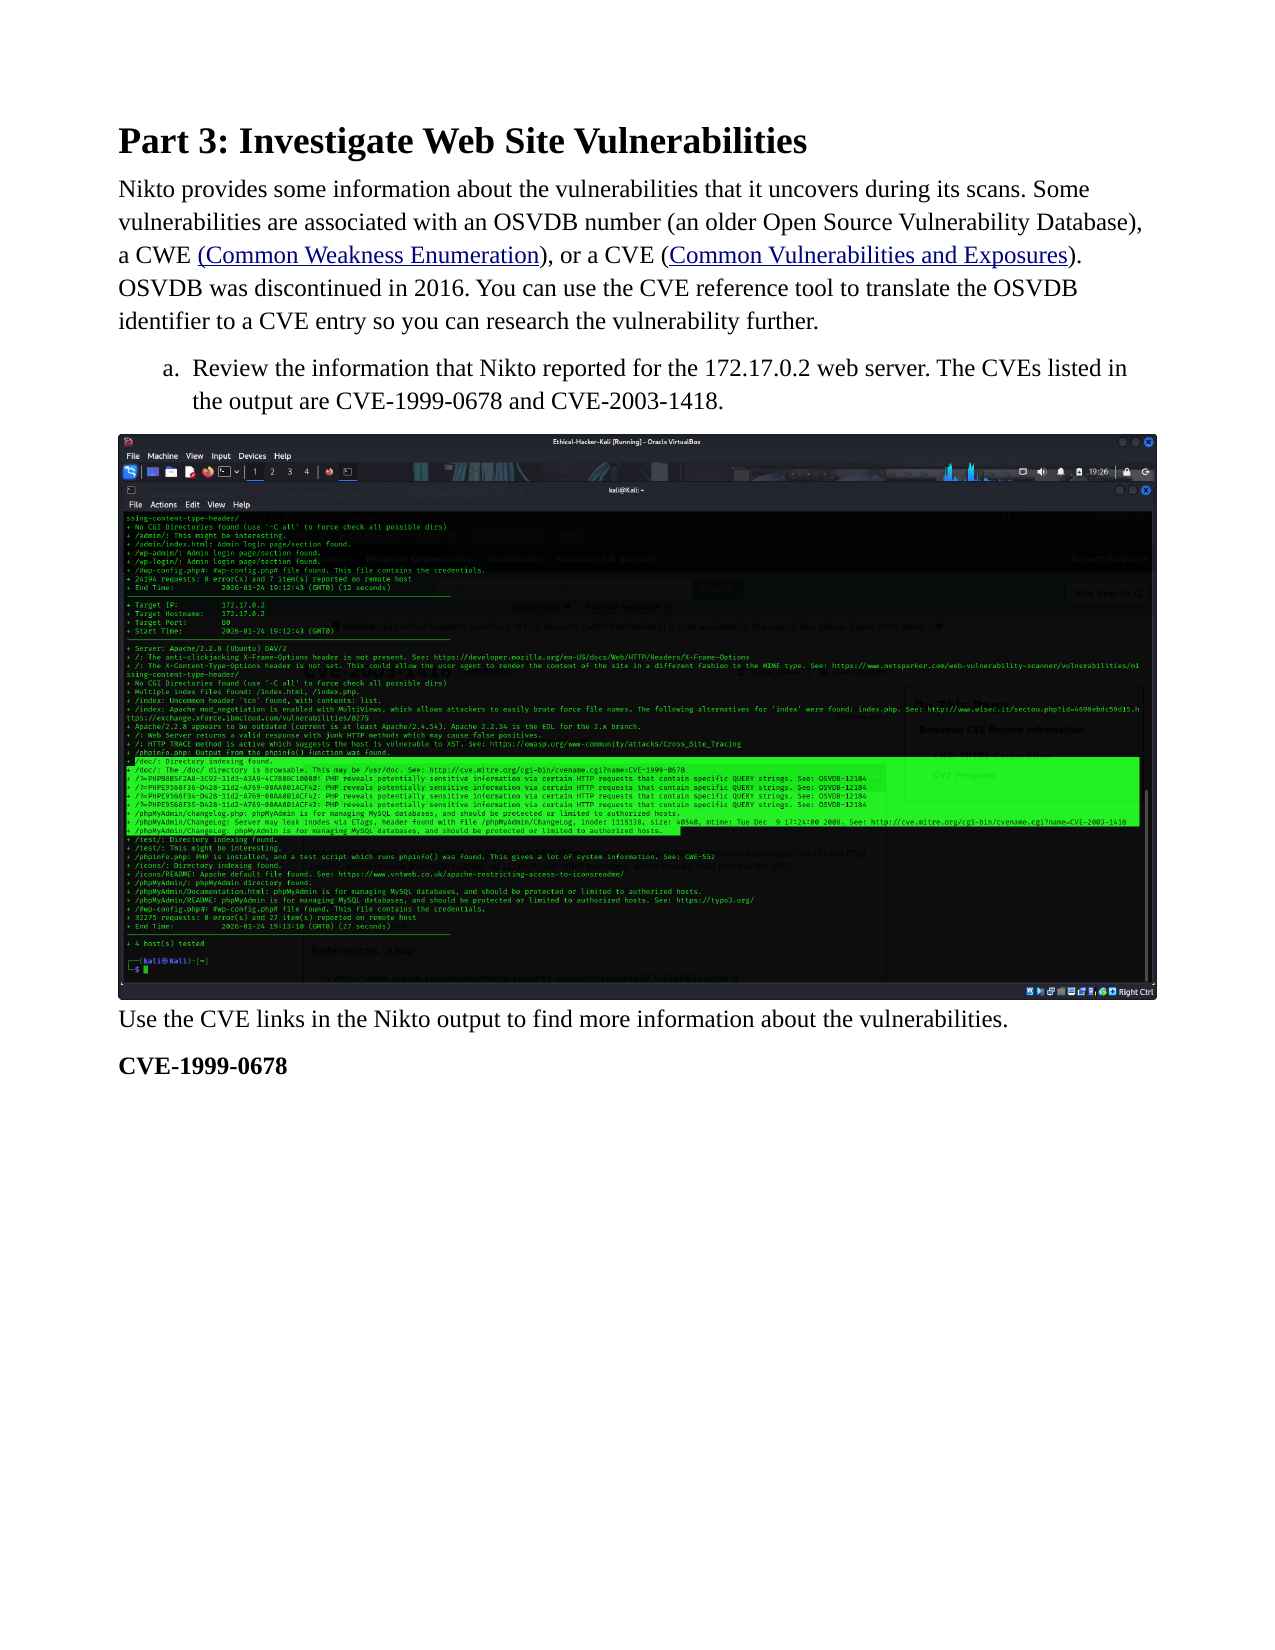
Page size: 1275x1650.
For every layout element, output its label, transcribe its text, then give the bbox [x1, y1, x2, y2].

text CVE-1999-0678 [118, 1051, 1157, 1080]
picture [118, 434, 1157, 1000]
list Review the information that Nikto reported for the 172.17.0.2 web server. The CVEs listed in the output are CVE-1999-0678 and CVE-2003-1418. [162, 353, 1157, 415]
subtitle Part 3: Investigate Web Site Vulnerabilities [118, 118, 1157, 161]
text Use the CVE links in the Nikto output to find more information about the vulnerabilities. [118, 1000, 1157, 1032]
text Nikto provides some information about the vulnerabilities that it uncovers during its scans. Some vulnerabilities are associated with an OSVDB number (an older Open Source Vulnerability Database), a CWE (Common Weakness Enumeration), or a CVE (Common Vulnerabilities and Exposures). OSVDB was discontinued in 2016. You can use the CVE reference tool to translate the OSVDB identifier to a CVE entry so you can research the vulnerability further. [118, 174, 1157, 334]
